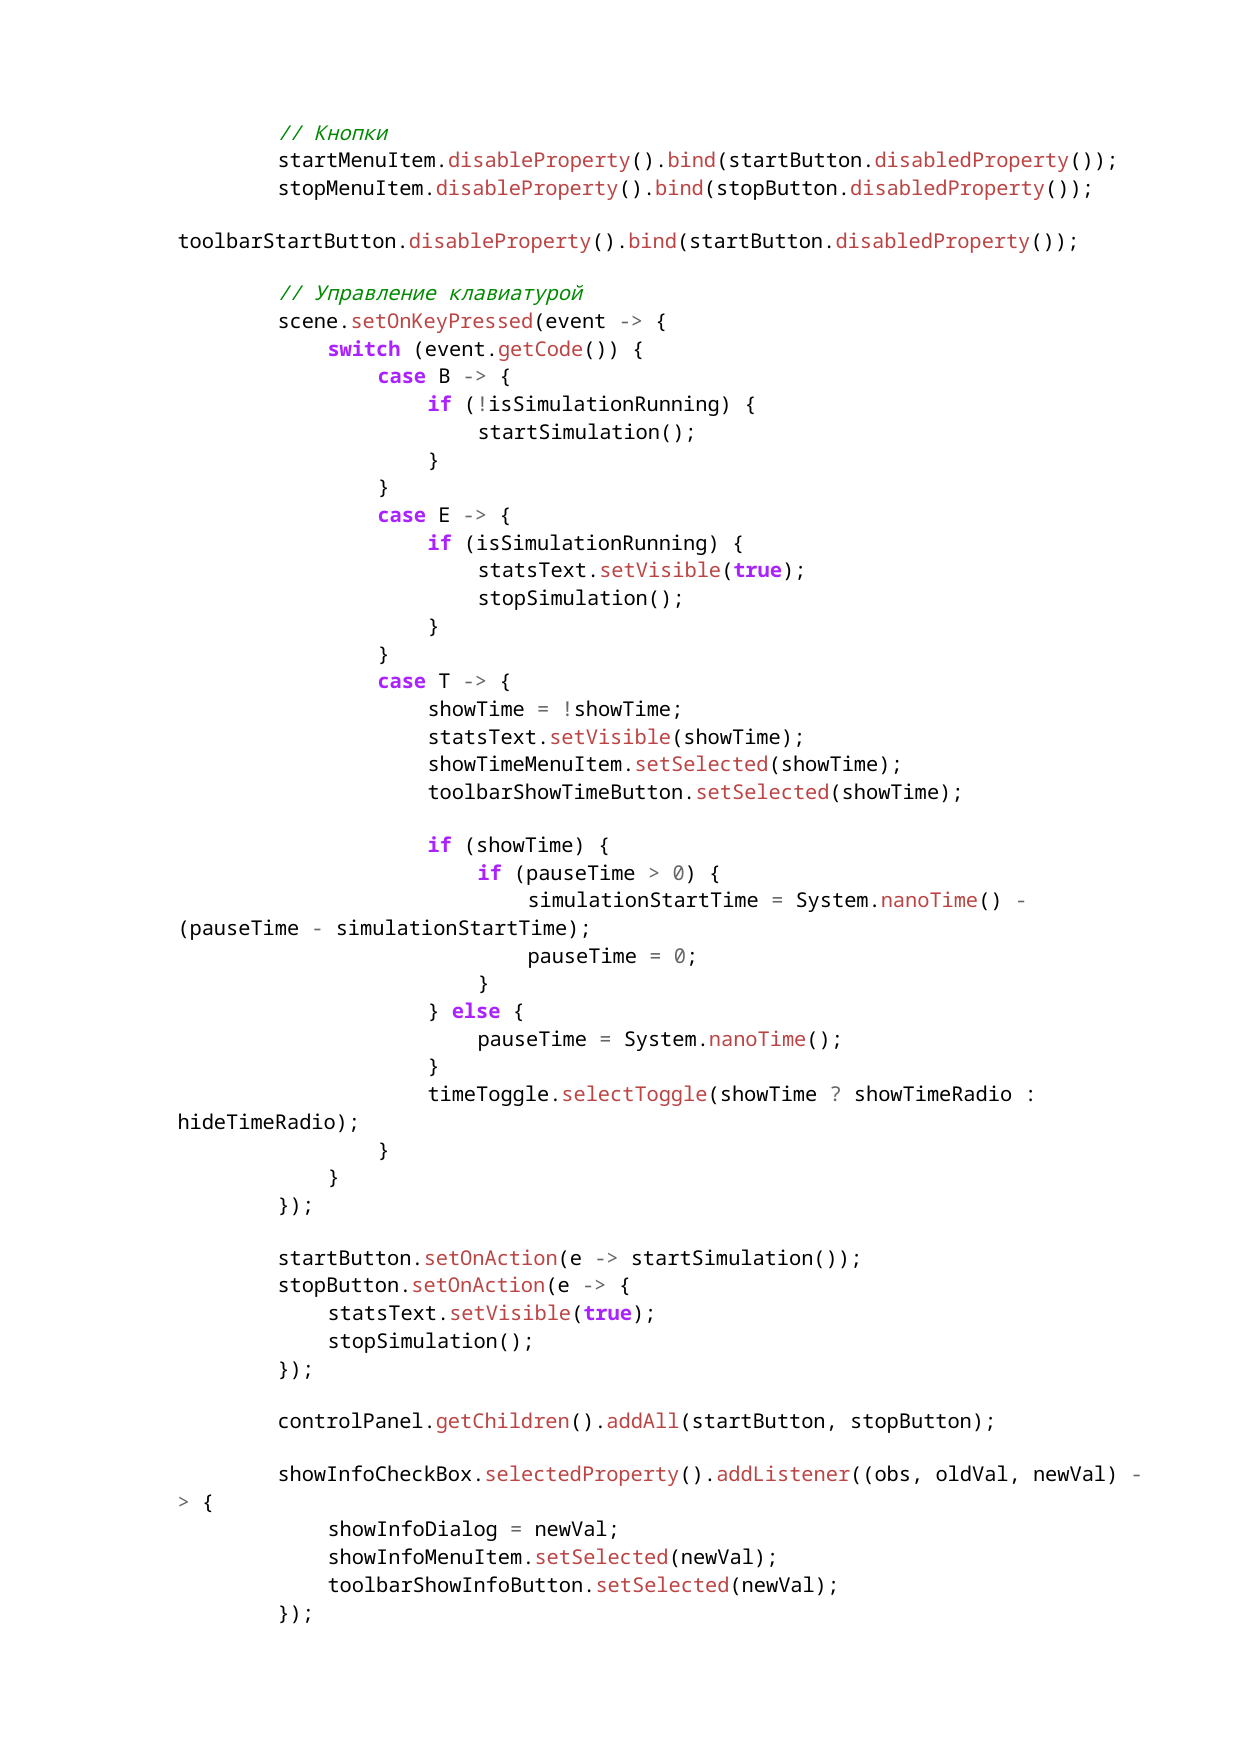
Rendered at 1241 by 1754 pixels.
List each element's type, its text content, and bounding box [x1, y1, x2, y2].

text // Управление клавиатурой [177, 279, 1152, 307]
text if (isSimulationRunning) { [177, 528, 1152, 556]
text } else { [177, 997, 1152, 1024]
text showInfoCheckBox.selectedProperty().addListener((obs, oldVal, newVal) -> { [177, 1459, 1152, 1515]
text statsText.setVisible(showTime); [177, 722, 1152, 750]
text startButton.setOnAction(e -> startSimulation()); [177, 1243, 1152, 1271]
text } [177, 1135, 1152, 1163]
text } [177, 445, 1152, 473]
text stopSimulation(); [177, 1326, 1152, 1354]
text statsText.setVisible(true); [177, 1299, 1152, 1326]
text simulationStartTime = System.nanoTime() - (pauseTime - simulationStartTime); [177, 886, 1152, 941]
text statsText.setVisible(true); [177, 556, 1152, 584]
text case T -> { [177, 667, 1152, 694]
text toolbarStartButton.disableProperty().bind(startButton.disabledProperty()); [177, 201, 1152, 254]
text case E -> { [177, 501, 1152, 528]
text showTimeMenuItem.setSelected(showTime); [177, 750, 1152, 778]
text showTime = !showTime; [177, 694, 1152, 722]
text } [177, 1052, 1152, 1080]
text if (pauseTime > 0) { [177, 858, 1152, 886]
text controlPanel.getChildren().addAll(startButton, stopButton); [177, 1407, 1152, 1434]
text if (!isSimulationRunning) { [177, 390, 1152, 417]
text }); [177, 1598, 1152, 1626]
text } [177, 611, 1152, 639]
text }); [177, 1354, 1152, 1382]
text if (showTime) { [177, 830, 1152, 858]
text stopMenuItem.disableProperty().bind(stopButton.disabledProperty()); [177, 173, 1152, 201]
text switch (event.getCode()) { [177, 334, 1152, 362]
text scene.setOnKeyPressed(event -> { [177, 307, 1152, 334]
text }); [177, 1191, 1152, 1218]
text toolbarShowInfoButton.setSelected(newVal); [177, 1570, 1152, 1598]
text pauseTime = System.nanoTime(); [177, 1024, 1152, 1052]
text } [177, 639, 1152, 667]
text stopSimulation(); [177, 584, 1152, 611]
text startSimulation(); [177, 417, 1152, 445]
text // Кнопки [177, 118, 1152, 146]
text startMenuItem.disableProperty().bind(startButton.disabledProperty()); [177, 146, 1152, 173]
text showInfoMenuItem.setSelected(newVal); [177, 1543, 1152, 1570]
text timeToggle.selectToggle(showTime ? showTimeRadio : hideTimeRadio); [177, 1080, 1152, 1135]
text showInfoDialog = newVal; [177, 1515, 1152, 1543]
text case B -> { [177, 362, 1152, 390]
text toolbarShowTimeButton.setSelected(showTime); [177, 778, 1152, 805]
text } [177, 969, 1152, 997]
text } [177, 1163, 1152, 1191]
text } [177, 473, 1152, 501]
text stopButton.setOnAction(e -> { [177, 1271, 1152, 1299]
text pauseTime = 0; [177, 941, 1152, 969]
